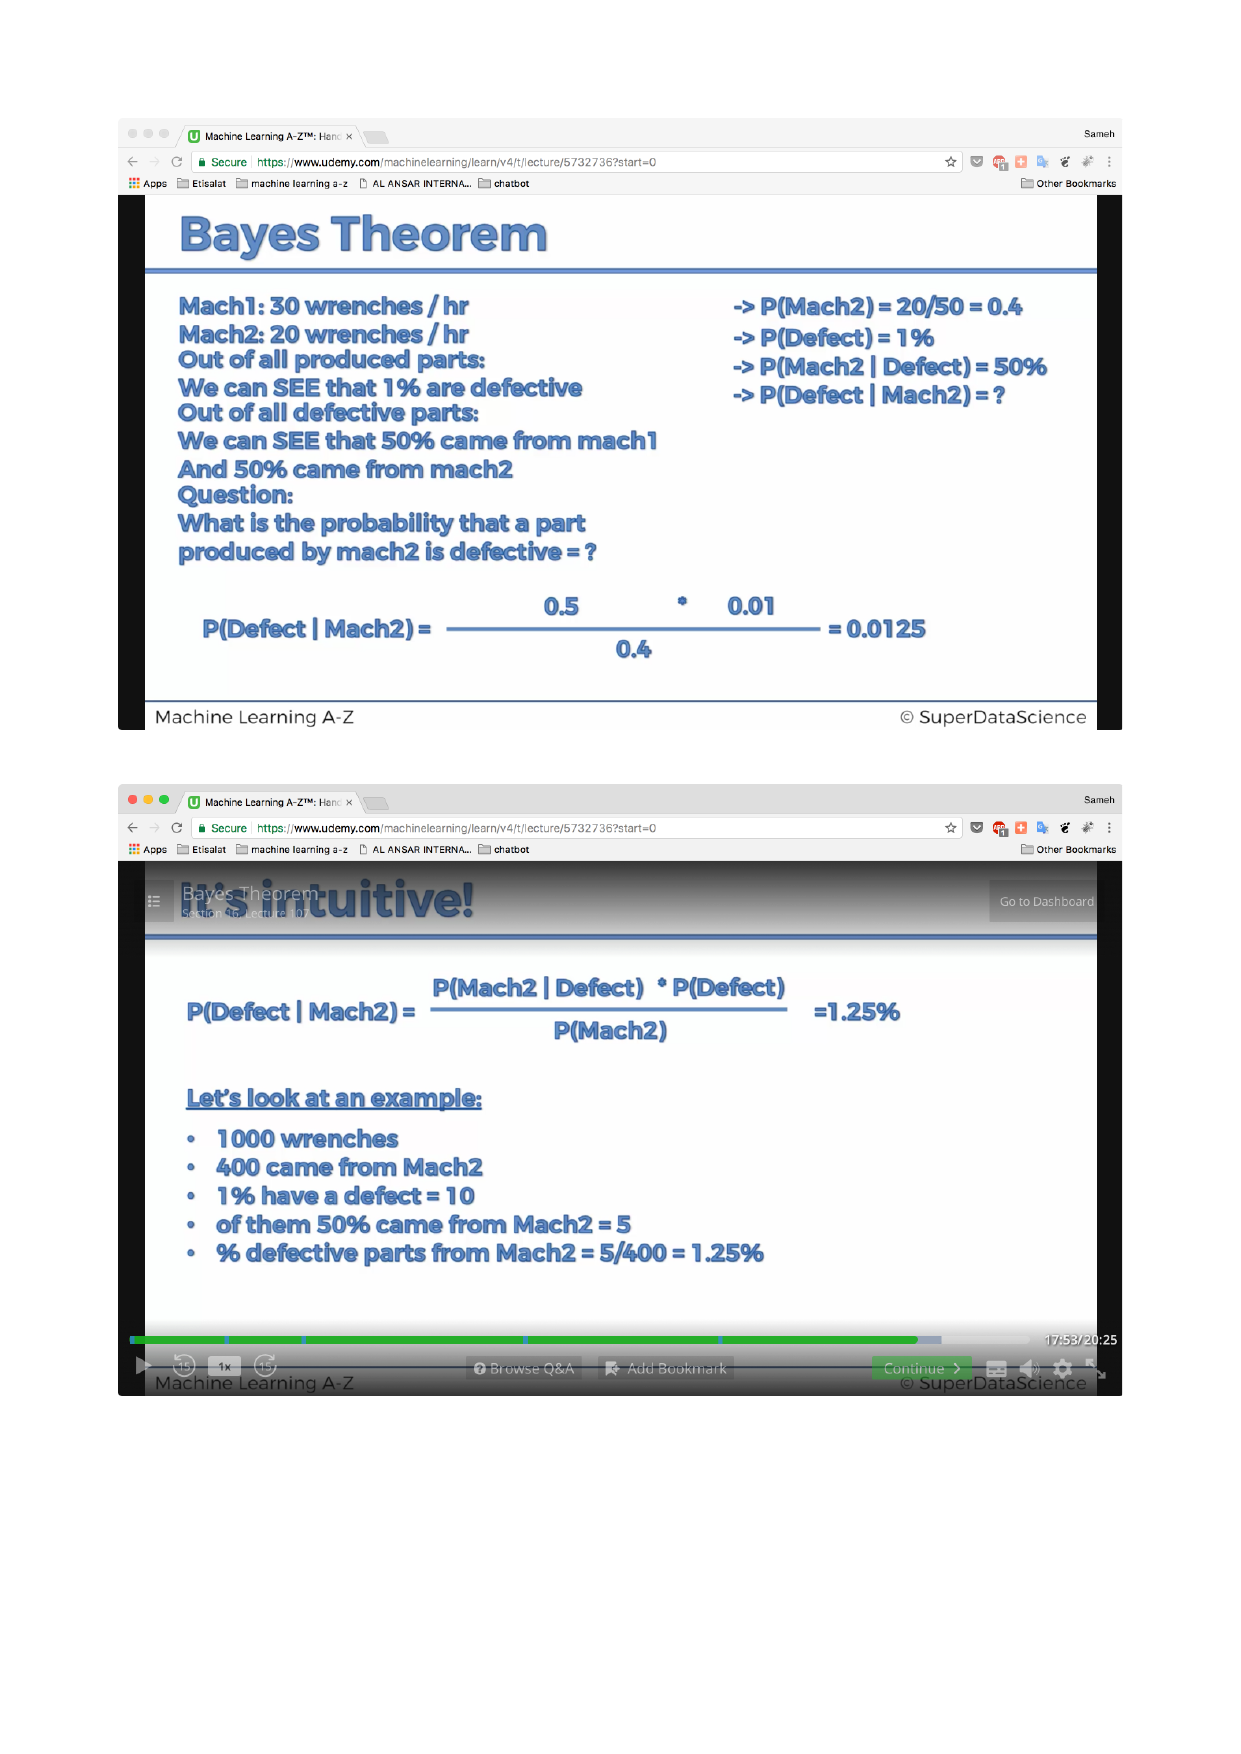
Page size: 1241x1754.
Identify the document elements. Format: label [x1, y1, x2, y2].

picture [118, 118, 1123, 730]
picture [118, 784, 1123, 1396]
